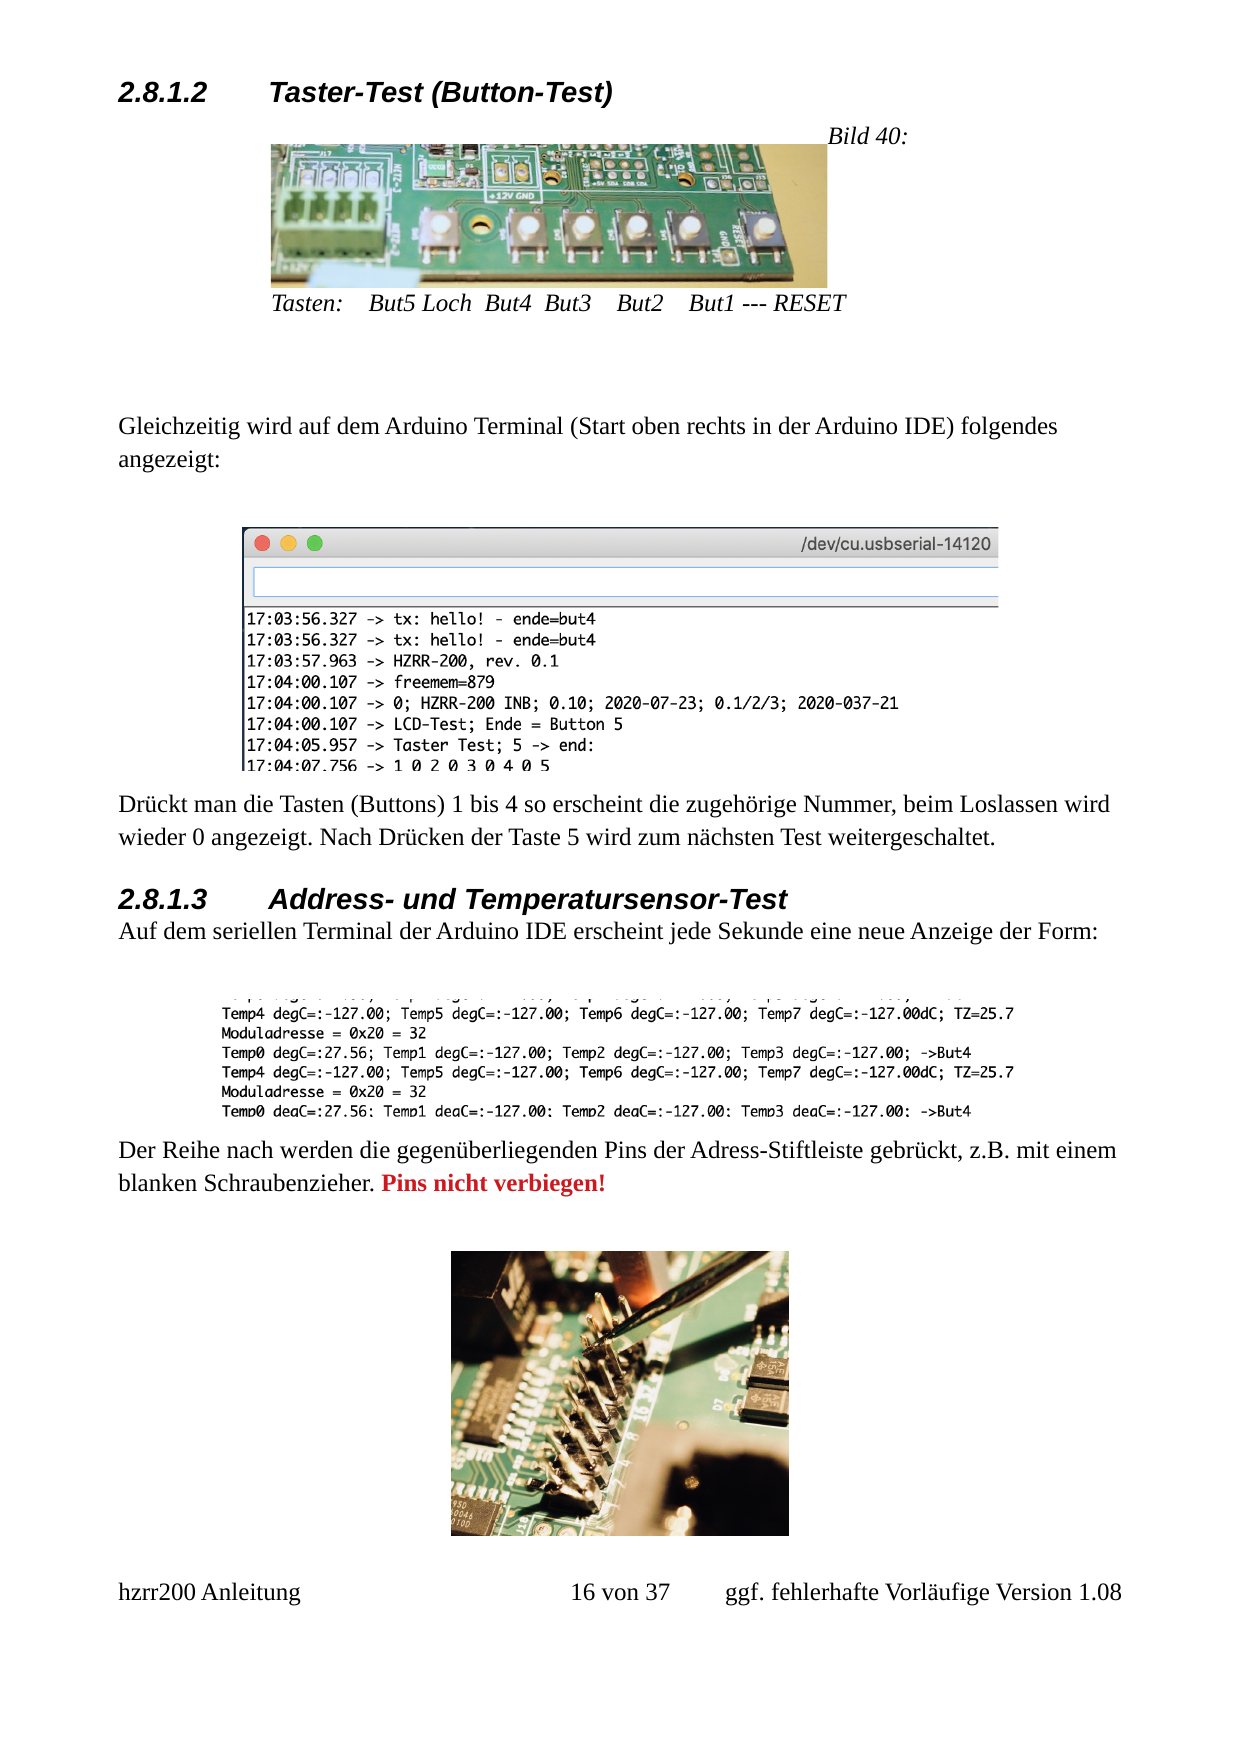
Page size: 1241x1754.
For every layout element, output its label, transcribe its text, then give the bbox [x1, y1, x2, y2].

subtitle Address- und Temperatursensor-Test [118, 882, 1122, 916]
text Bild 40: Tasten: But5 Loch But4 But3 But2 But1 --- RESET [271, 121, 969, 317]
text Drückt man die Tasten (Buttons) 1 bis 4 so erscheint die zugehörige Nummer, beim Loslassen wird wieder 0 angezeigt. Nach Drücken der Taste 5 wird zum nächsten Test weitergeschaltet. [118, 789, 1122, 851]
picture [270, 144, 828, 288]
picture [242, 527, 999, 771]
picture [451, 1251, 789, 1536]
text Bild 43: Überbrücken der Adress-Stifte mit einem blanken, kleinen Schraubendreher [451, 1228, 789, 1251]
text Der Reihe nach werden die gegenüberliegenden Pins der Adress-Stiftleiste gebrückt, z.B. mit einem blanken Schraubenzieher. Pins nicht verbiegen! [118, 1135, 1122, 1197]
subtitle Taster-Test (Button-Test) [118, 75, 1122, 108]
text Gleichzeitig wird auf dem Arduino Terminal (Start oben rechts in der Arduino IDE) folgendes angezeigt: [118, 411, 1122, 473]
text Bild 42: Ausgabe auf dem seriellem Terminal der Arduino IDE [218, 976, 1022, 999]
picture [218, 999, 1023, 1117]
text Auf dem seriellen Terminal der Arduino IDE erscheint jede Sekunde eine neue Anzeige der Form: [118, 916, 1122, 944]
text Bild 41: Anzeige nach Start des Test-Programms auf dem seriellen Terminal der Arduino IDE [242, 504, 998, 527]
